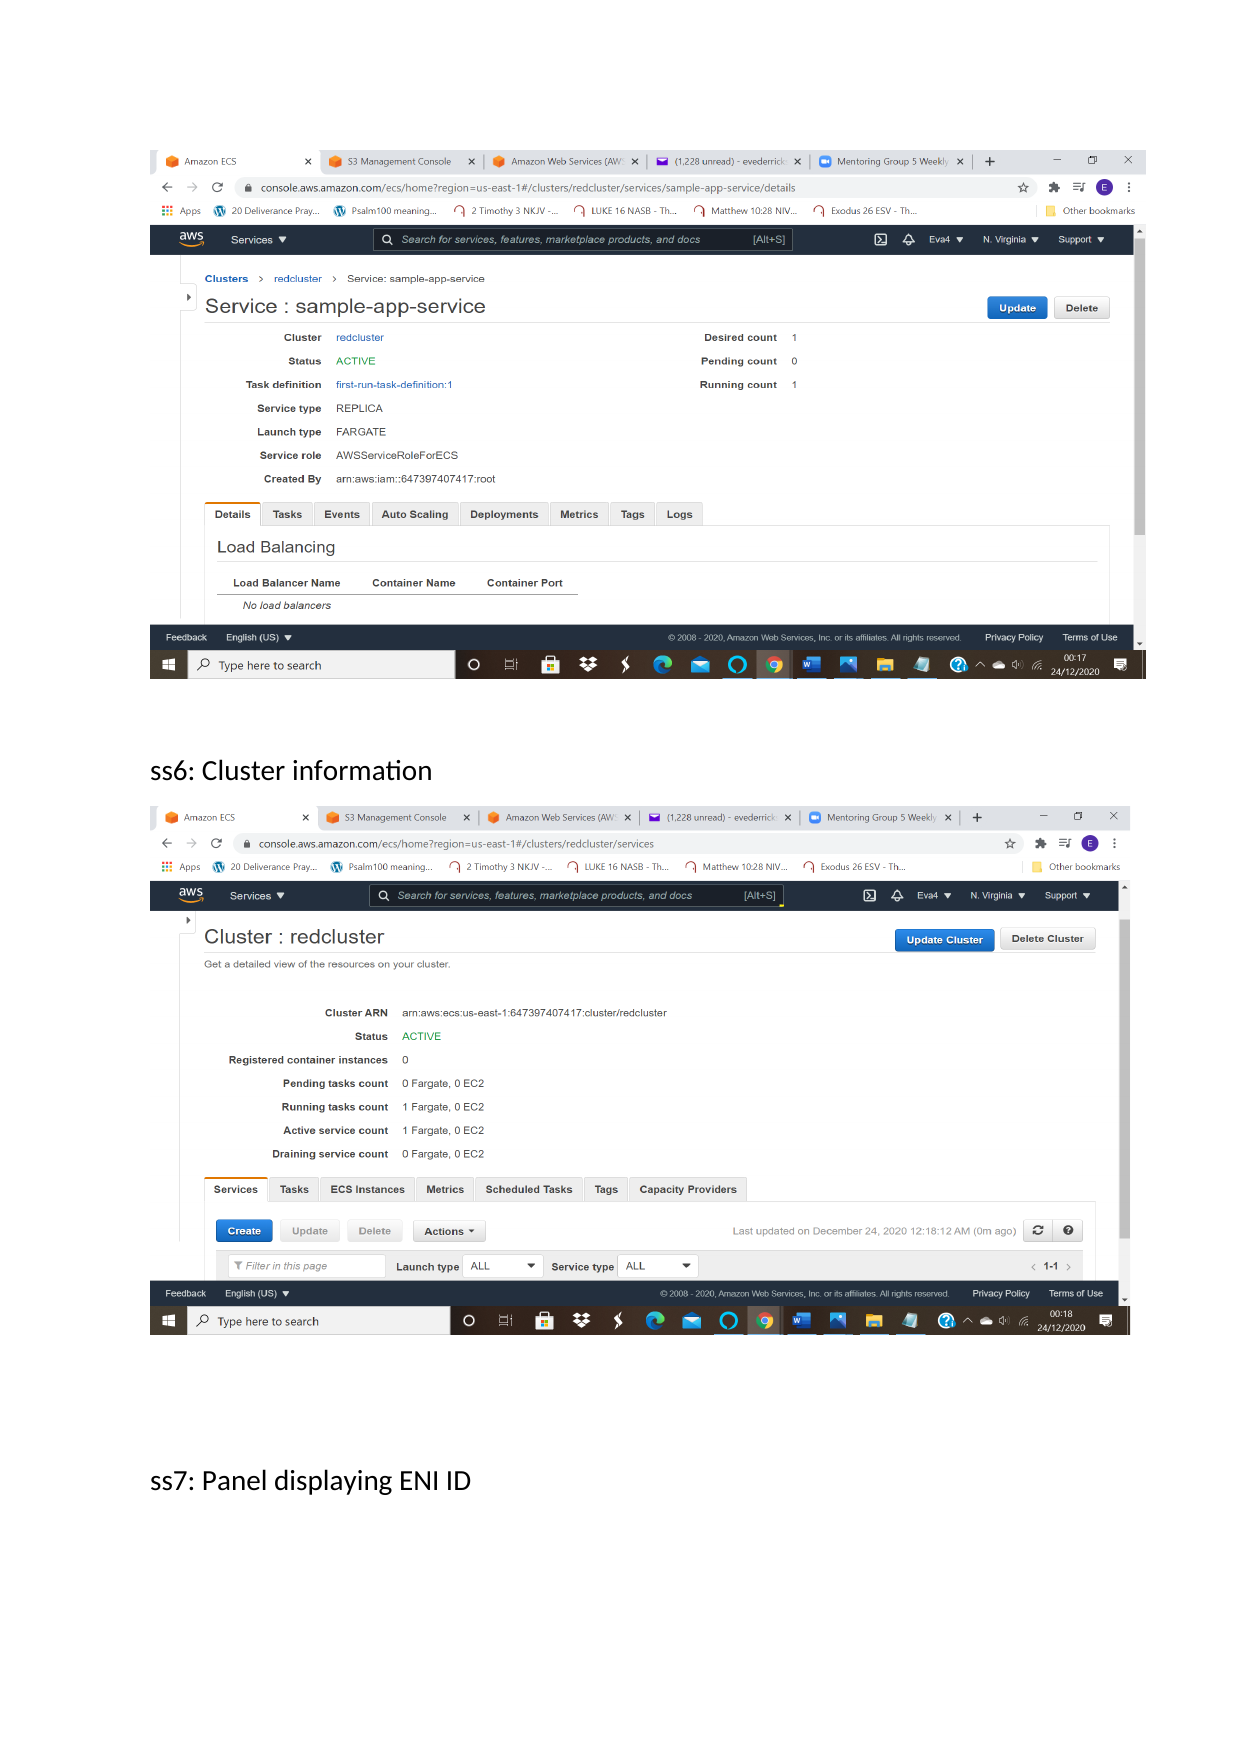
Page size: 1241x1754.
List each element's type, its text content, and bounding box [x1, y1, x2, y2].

text ss6: Cluster information [150, 752, 1090, 787]
text ss7: Panel displaying ENI ID [150, 1462, 1090, 1497]
